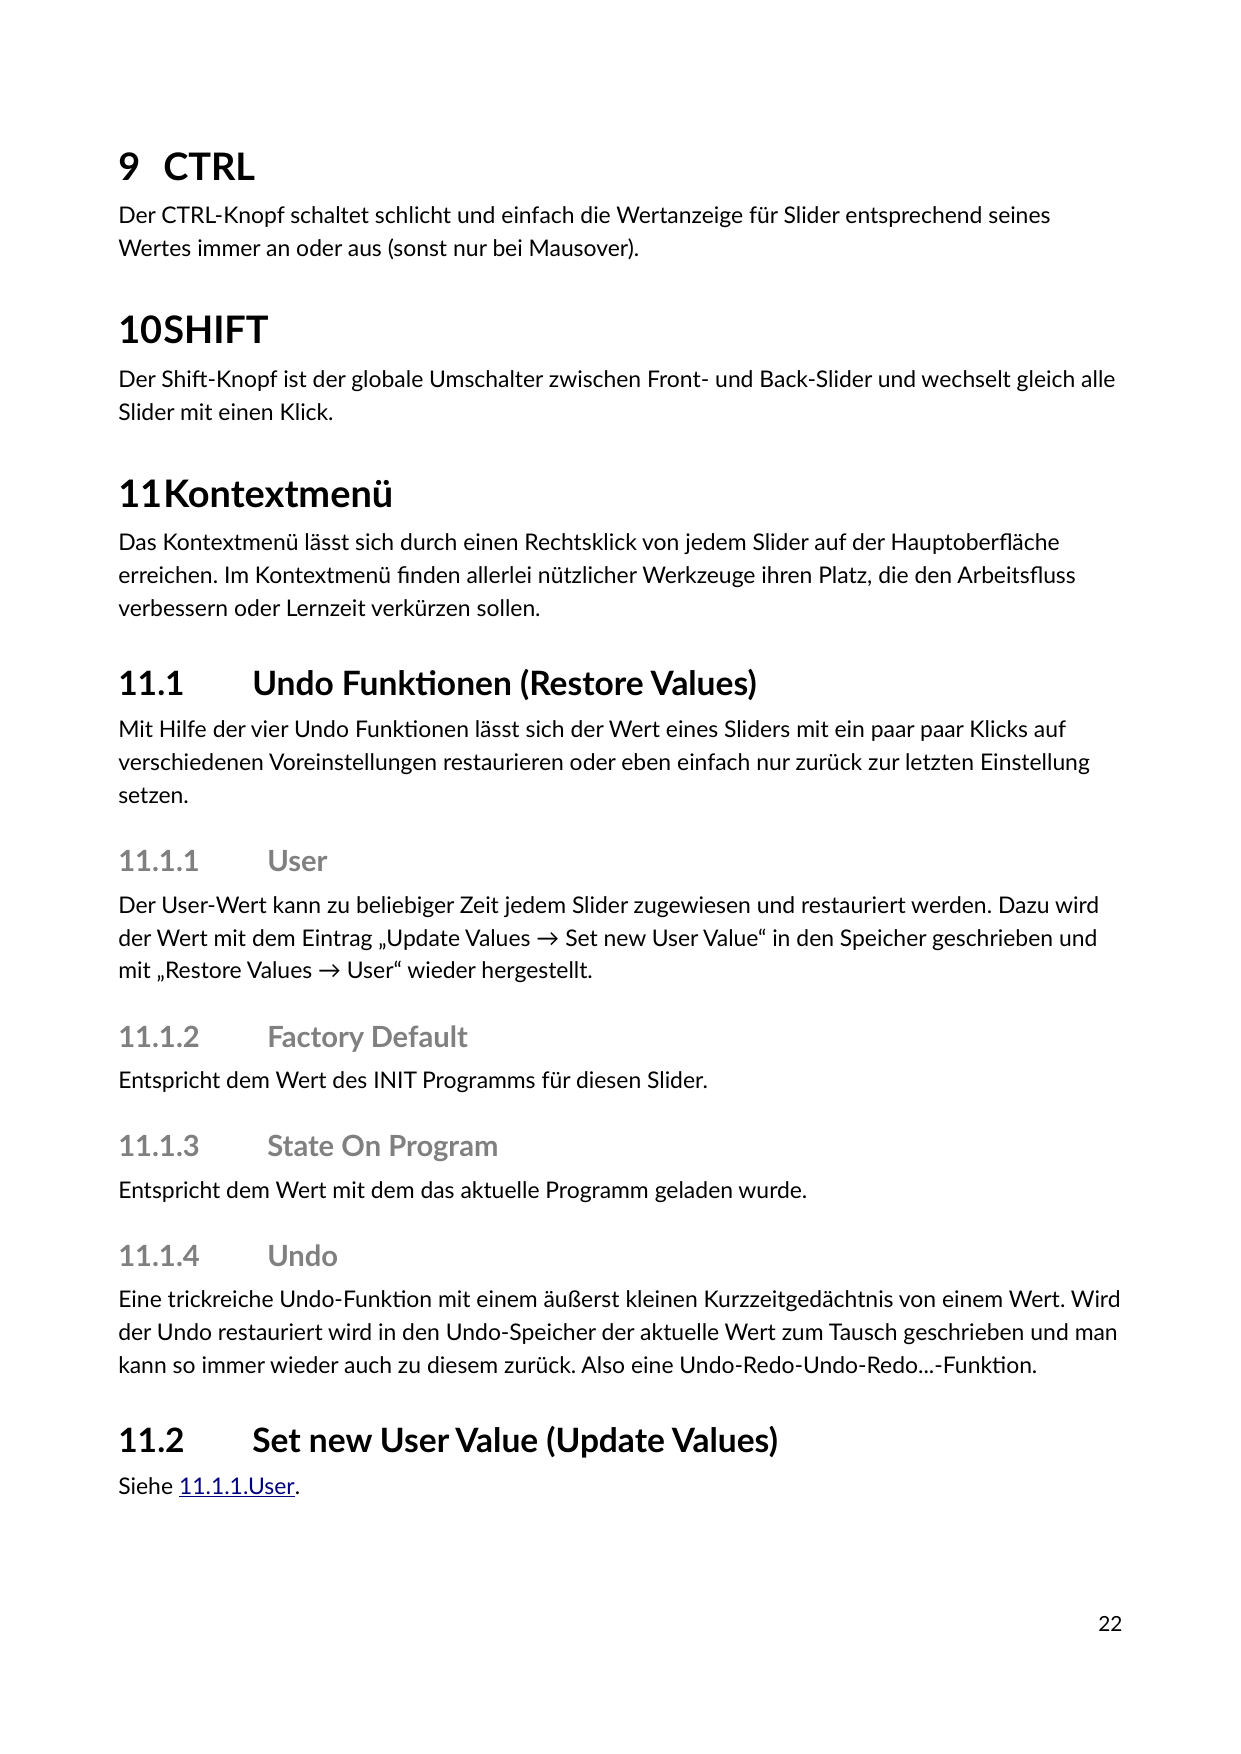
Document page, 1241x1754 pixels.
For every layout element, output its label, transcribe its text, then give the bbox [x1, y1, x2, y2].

text Entspricht dem Wert mit dem das aktuelle Programm geladen wurde. [118, 1175, 1122, 1203]
subtitle Kontextmenü [118, 470, 1122, 516]
text Der User-Wert kann zu beliebiger Zeit jedem Slider zugewiesen und restauriert werden. Dazu wird der Wert mit dem Eintrag „Update Values → Set new User Value“ in den Speicher geschrieben und mit „Restore Values → User“ wieder hergestellt. [118, 890, 1122, 984]
text Entspricht dem Wert des INIT Programms für diesen Slider. [118, 1066, 1122, 1093]
text Eine trickreiche Undo-Funktion mit einem äußerst kleinen Kurzzeitgedächtnis von einem Wert. Wird der Undo restauriert wird in den Undo-Speicher der aktuelle Wert zum Tausch geschrieben und man kann so immer wieder auch zu diesem zurück. Also eine Undo-Redo-Undo-Redo...-Funktion. [118, 1285, 1122, 1378]
subtitle Set new User Value (Update Values) [118, 1419, 1122, 1459]
subtitle Undo Funktionen (Restore Values) [118, 662, 1122, 702]
subtitle CTRL [118, 143, 1122, 189]
text Der CTRL-Knopf schaltet schlicht und einfach die Wertanzeige für Slider entsprechend seines Wertes immer an oder aus (sonst nur bei Mausover). [118, 201, 1122, 262]
subtitle Undo [118, 1237, 1122, 1272]
subtitle State On Program [118, 1128, 1122, 1163]
text Das Kontextmenü lässt sich durch einen Rechtsklick von jedem Slider auf der Hauptoberfläche erreichen. Im Kontextmenü finden allerlei nützlicher Werkzeuge ihren Platz, die den Arbeitsfluss verbessern oder Lernzeit verkürzen sollen. [118, 528, 1122, 621]
subtitle SHIFT [118, 307, 1122, 352]
text Mit Hilfe der vier Undo Funktionen lässt sich der Wert eines Sliders mit ein paar paar Klicks auf verschiedenen Voreinstellungen restaurieren oder eben einfach nur zurück zur letzten Einstellung setzen. [118, 715, 1122, 808]
subtitle Factory Default [118, 1018, 1122, 1053]
text Der Shift-Knopf ist der globale Umschalter zwischen Front- und Back-Slider und wechselt gleich alle Slider mit einen Klick. [118, 364, 1122, 425]
text Siehe 11.1.1.User. [118, 1472, 1122, 1499]
subtitle User [118, 843, 1122, 878]
